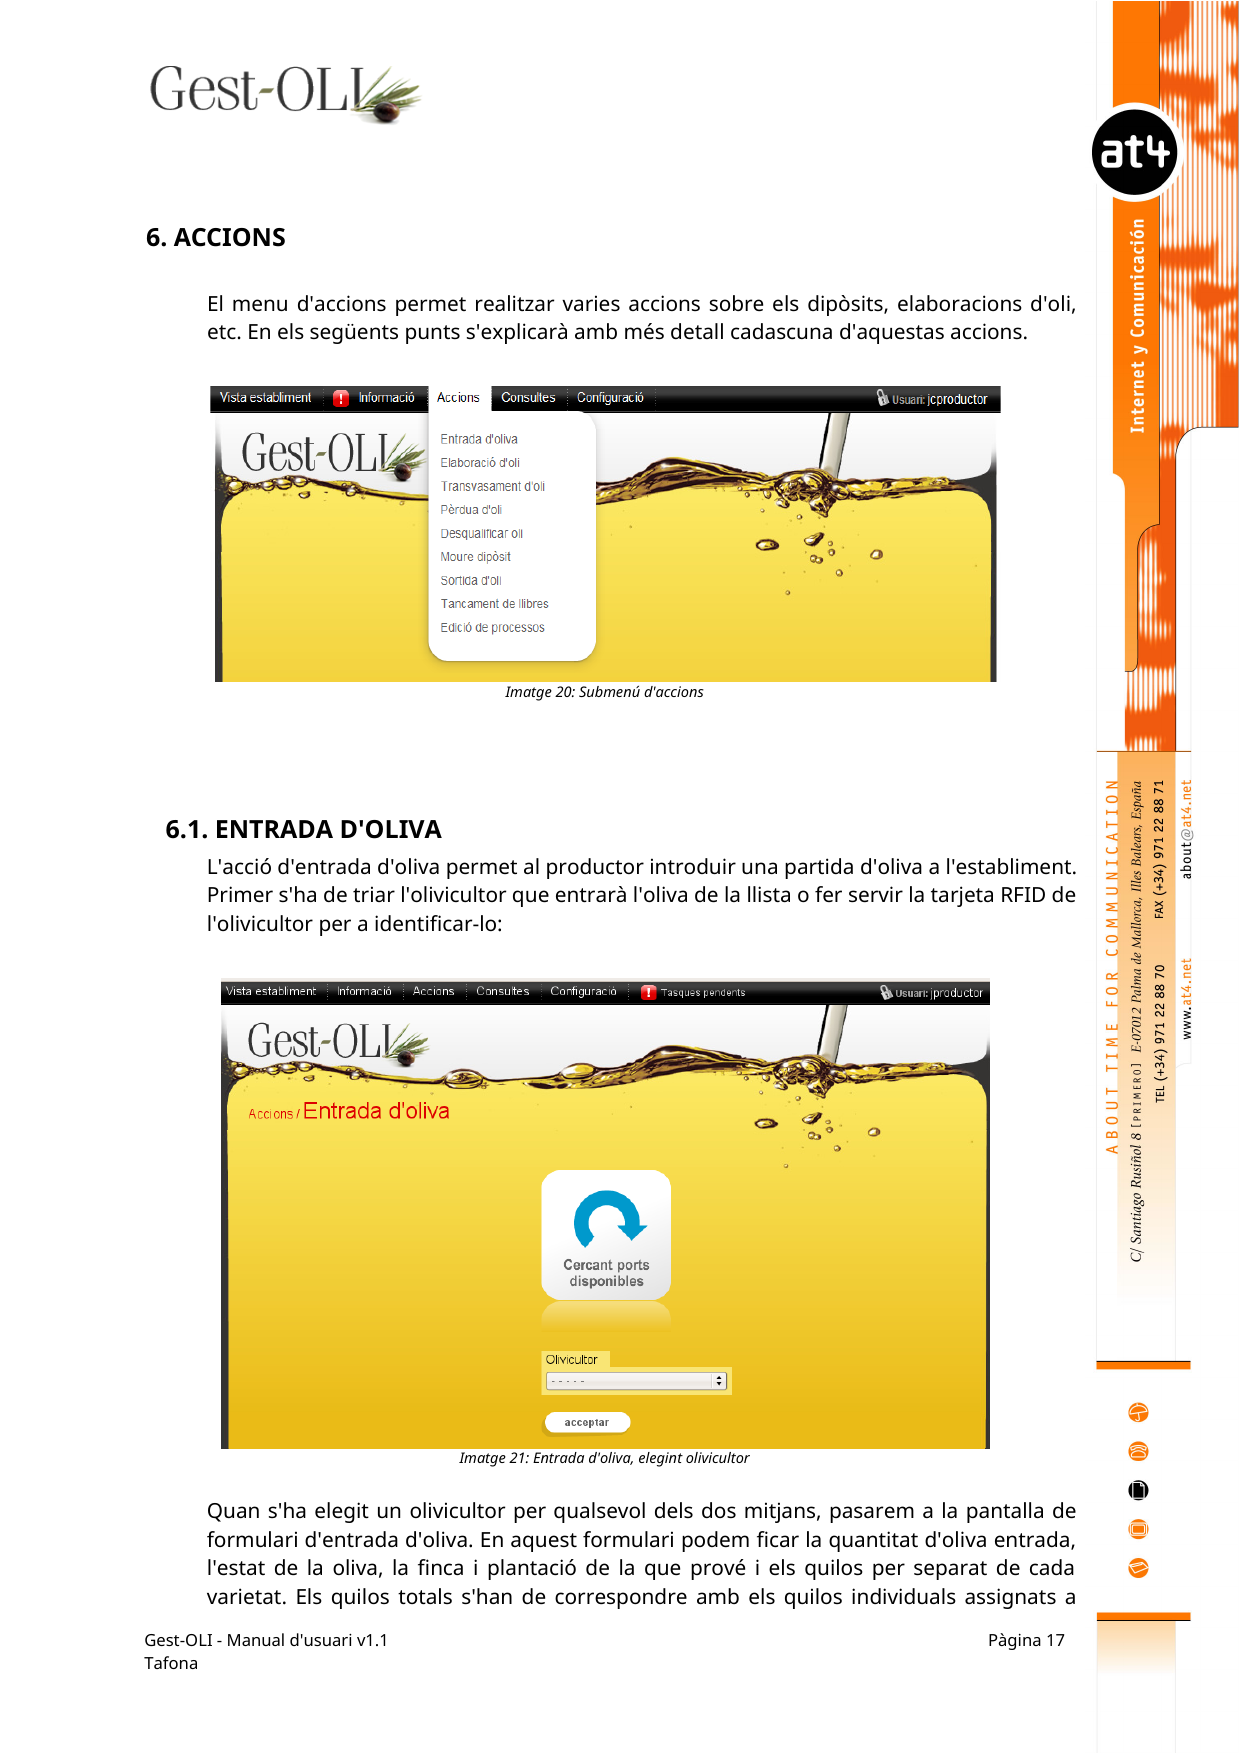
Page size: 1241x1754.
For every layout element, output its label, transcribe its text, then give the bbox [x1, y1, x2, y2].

text Quan s'ha elegit un olivicultor per qualsevol dels dos mitjans, pasarem a la pantalla de formulari d'entrada d'oliva. En aquest formulari podem ficar la quantitat d'oliva entrada, l'estat de la oliva, la finca i plantació de la que prové i els quilos per separat de cada varietat. Els quilos totals s'han de correspondre amb els quilos individuals assignats a [207, 1497, 1078, 1610]
text Imatge 20: Submenú d'accions [210, 682, 1000, 702]
text L'acció d'entrada d'oliva permet al productor introduir una partida d'oliva a l'establiment. Primer s'ha de triar l'olivicultor que entrarà l'oliva de la llista o fer servir la tarjeta RFID de l'olivicultor per a identificar-lo: [207, 852, 1078, 937]
picture [221, 978, 990, 1449]
subtitle 6. ACCIONS [133, 220, 1078, 254]
picture [149, 66, 423, 126]
text El menu d'accions permet realitzar varies accions sobre els dipòsits, elaboracions d'oli, etc. En els següents punts s'explicarà amb més detall cadascuna d'aquestas accions. [207, 289, 1078, 346]
text Imatge 21: Entrada d'oliva, elegint olivicultor [221, 1449, 990, 1468]
subtitle 6.1. ENTRADA D'OLIVA [133, 812, 1078, 846]
picture [210, 386, 1001, 682]
picture [1085, 1, 1239, 1753]
